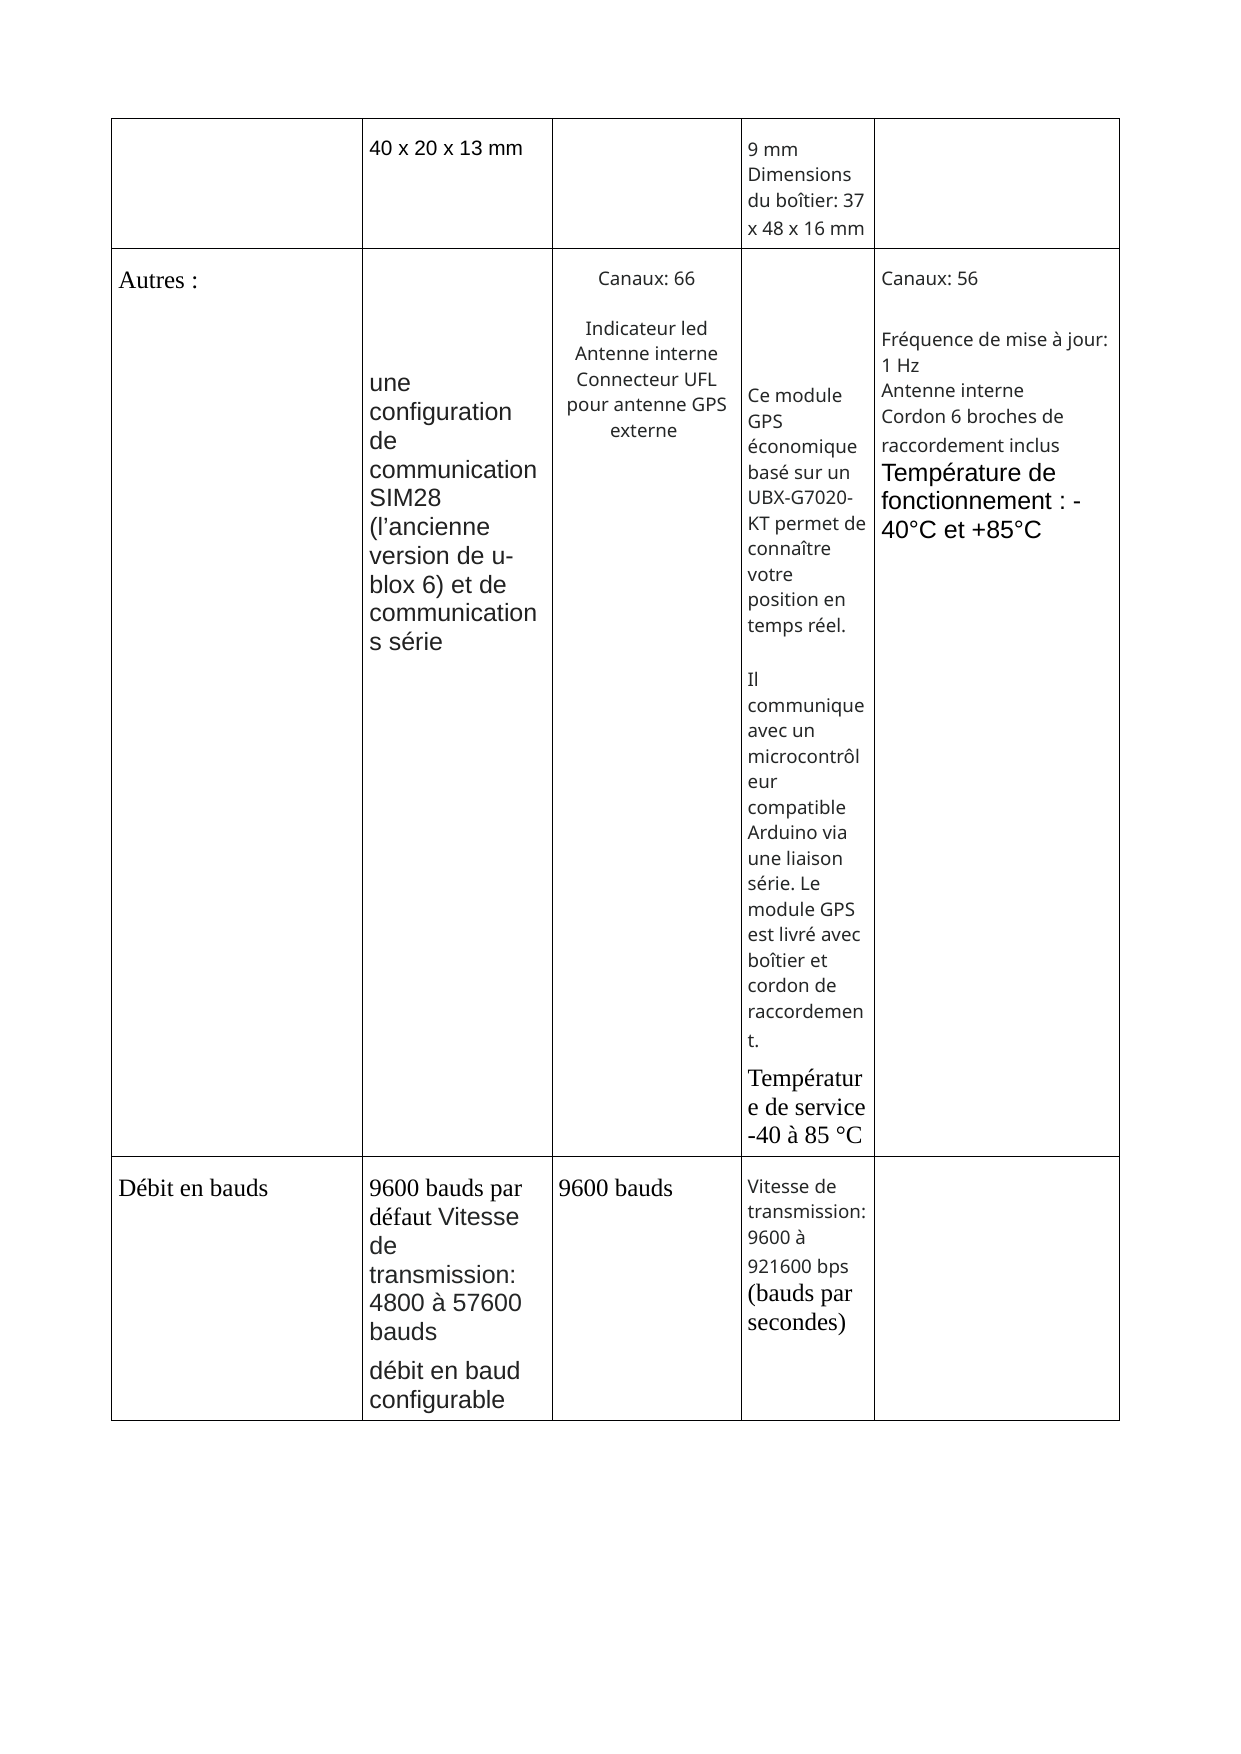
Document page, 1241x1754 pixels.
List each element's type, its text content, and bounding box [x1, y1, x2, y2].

table_cell [875, 119, 1119, 247]
table_cell 9600 bauds [553, 1157, 741, 1420]
table_cell 9 mm Dimensions du boîtier: 37 x 48 x 16 mm [742, 119, 874, 247]
table_cell une configuration de communication SIM28 (l’ancienne version de u-blox 6) et de communications série [363, 249, 552, 1156]
table_cell Canaux: 56 Fréquence de mise à jour: 1 Hz Antenne interne Cordon 6 broches de raccordement inclus Température de fonctionnement : -40°C et +85°C [875, 249, 1119, 1156]
table_cell Débit en bauds [112, 1157, 362, 1420]
table_cell 40 x 20 x 13 mm [363, 119, 552, 247]
table_cell [875, 1157, 1119, 1420]
table_cell 9600 bauds par défaut Vitesse de transmission: 4800 à 57600 bauds débit en baud configurable [363, 1157, 552, 1420]
table_cell Vitesse de transmission: 9600 à 921600 bps (bauds par secondes) [742, 1157, 874, 1420]
table_cell Canaux: 66 Indicateur led Antenne interne Connecteur UFL pour antenne GPS externe [553, 249, 741, 1156]
table_cell [112, 119, 362, 247]
table_cell [553, 119, 741, 247]
table_cell Ce module GPS économique basé sur un UBX-G7020-KT permet de connaître votre position en temps réel. Il communique avec un microcontrôleur compatible Arduino via une liaison série. Le module GPS est livré avec boîtier et cordon de raccordement. Température de service -40 à 85 °C [742, 249, 874, 1156]
table_cell Autres : [112, 249, 362, 1156]
